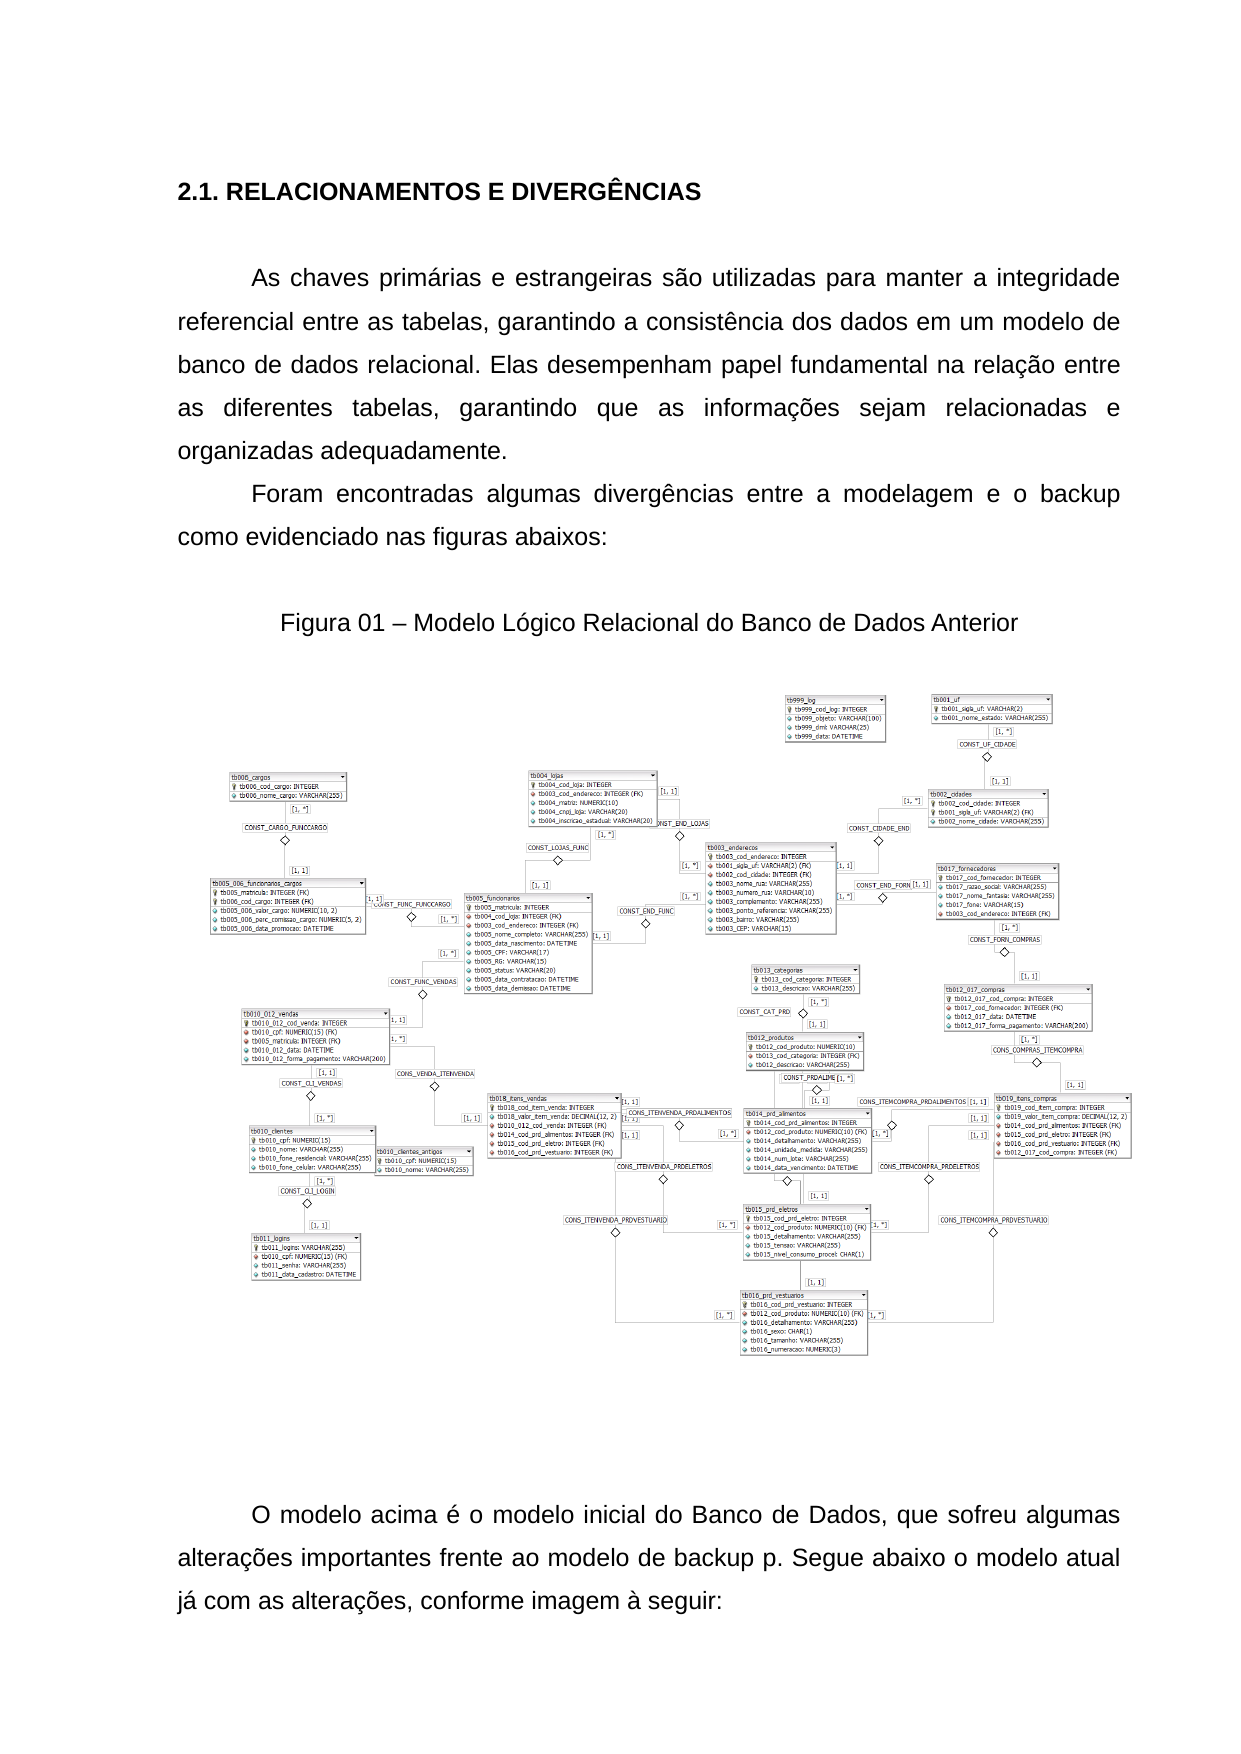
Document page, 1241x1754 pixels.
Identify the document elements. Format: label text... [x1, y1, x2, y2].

text O modelo acima é o modelo inicial do Banco de Dados, que sofreu algumas alterações importantes frente ao modelo de backup p. Segue abaixo o modelo atual já com as alterações, conforme imagem à seguir: [177, 1500, 1122, 1615]
text Foram encontradas algumas divergências entre a modelagem e o backup como evidenciado nas figuras abaixos: [177, 479, 1122, 551]
text 2.1. RELACIONAMENTOS E DIVERGÊNCIAS [177, 177, 1122, 206]
picture [210, 694, 1169, 1400]
text As chaves primárias e estrangeiras são utilizadas para manter a integridade referencial entre as tabelas, garantindo a consistência dos dados em um modelo de banco de dados relacional. Elas desempenham papel fundamental na relação entre as diferentes tabelas, garantindo que as informações sejam relacionadas e organizadas adequadamente. [177, 263, 1122, 465]
text Figura 01 – Modelo Lógico Relacional do Banco de Dados Anterior [177, 608, 1122, 637]
